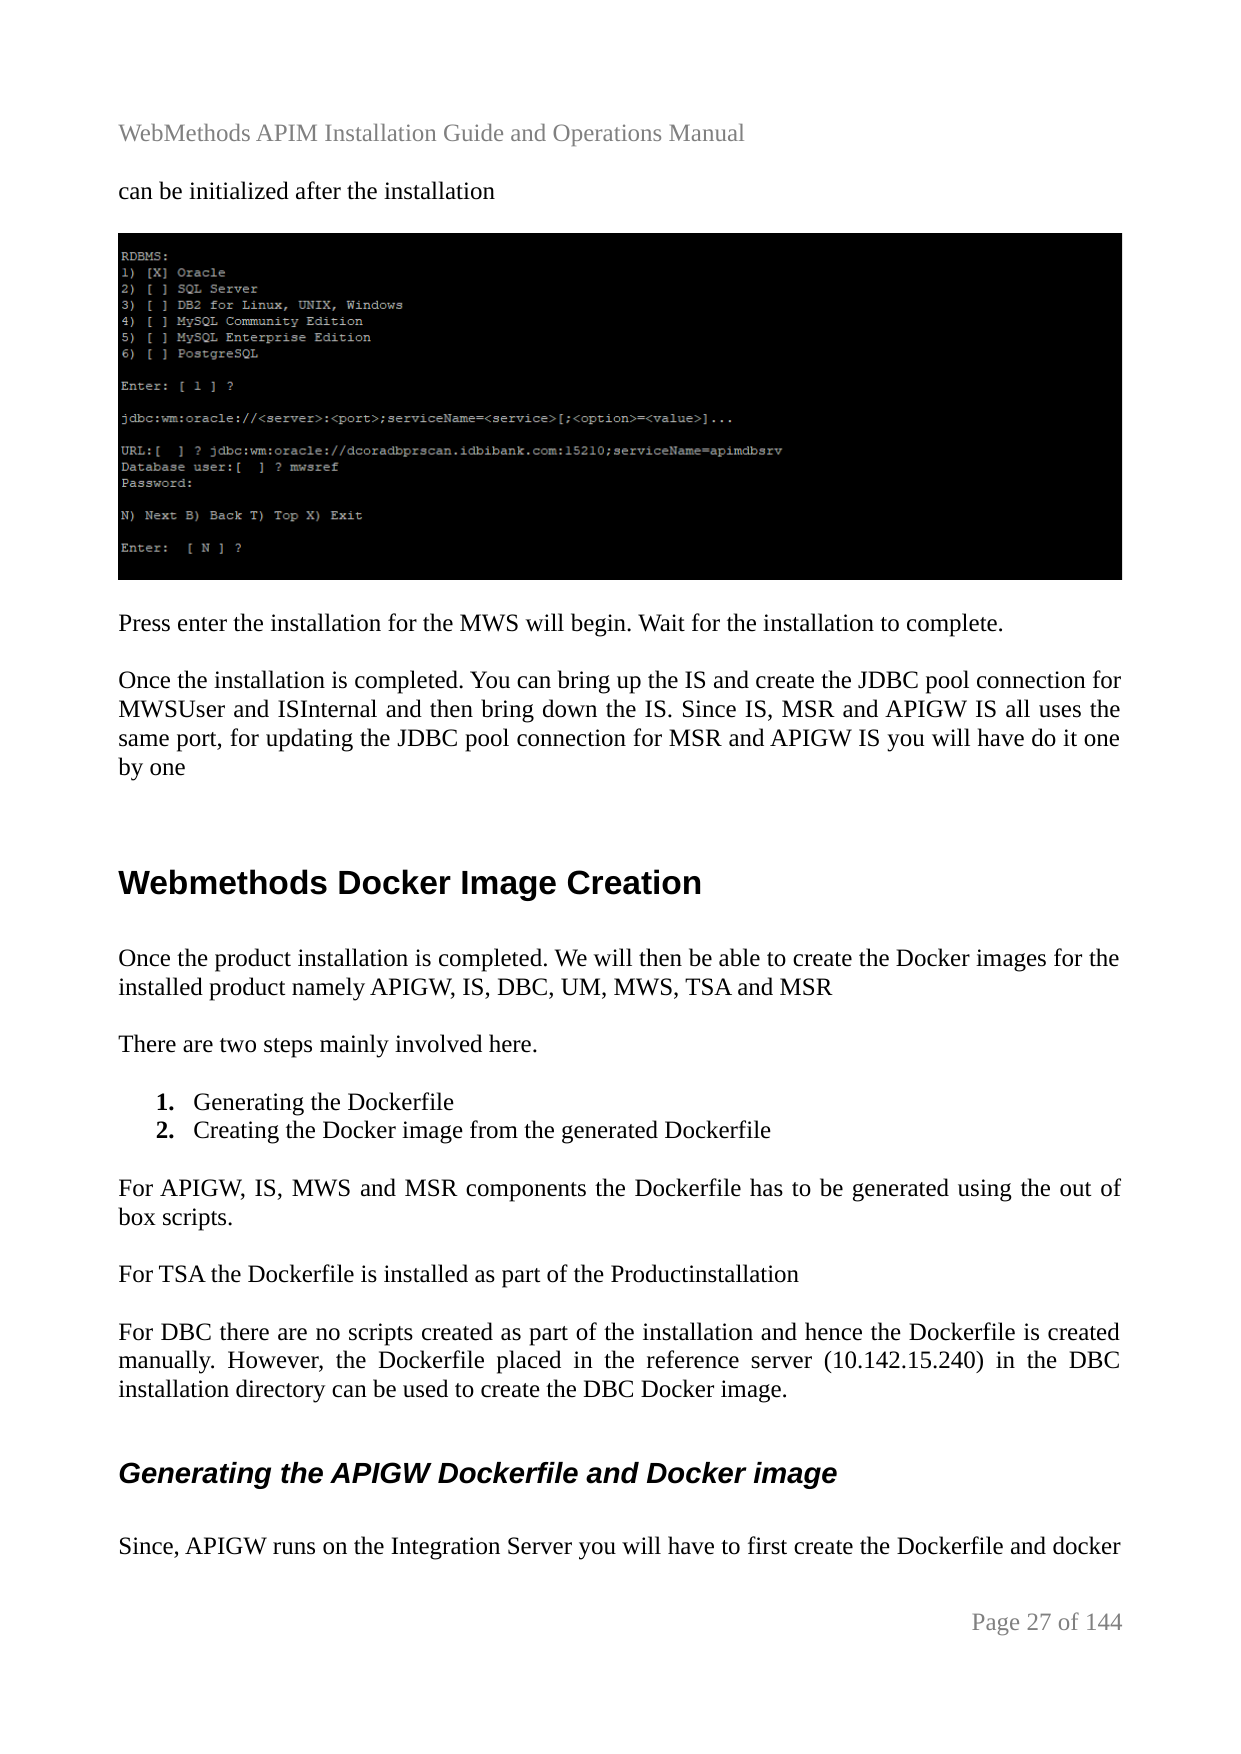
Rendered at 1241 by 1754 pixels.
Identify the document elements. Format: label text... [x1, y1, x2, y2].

list Creating the Docker image from the generated Dockerfile [156, 1115, 1122, 1144]
text For APIGW, IS, MWS and MSR components the Dockerfile has to be generated using the out of box scripts. [118, 1173, 1122, 1230]
subtitle Generating the APIGW Dockerfile and Docker image [118, 1457, 1122, 1490]
text Once the installation is completed. You can bring up the IS and create the JDBC pool connection for MWSUser and ISInternal and then bring down the IS. Since IS, MSR and APIGW IS all uses the same port, for updating the JDBC pool connection for MSR and APIGW IS you will have do it one by one [118, 665, 1122, 780]
list Generating the Dockerfile [156, 1087, 1122, 1115]
text Once the product installation is completed. We will then be able to create the Docker images for the installed product namely APIGW, IS, DBC, UM, MWS, TSA and MSR [118, 943, 1122, 1000]
text There are two steps mainly involved here. [118, 1029, 1122, 1058]
text can be initialized after the installation [118, 176, 1122, 205]
text For TSA the Dockerfile is installed as part of the Productinstallation [118, 1259, 1122, 1288]
text Press enter the installation for the MWS will begin. Wait for the installation to complete. [118, 608, 1122, 637]
subtitle Webmethods Docker Image Creation [118, 863, 1122, 902]
text For DBC there are no scripts created as part of the installation and hence the Dockerfile is created manually. However, the Dockerfile placed in the reference server (10.142.15.240) in the DBC installation directory can be used to create the DBC Docker image. [118, 1317, 1122, 1403]
text Since, APIGW runs on the Integration Server you will have to first create the Dockerfile and docker [118, 1531, 1122, 1560]
picture [118, 233, 1123, 580]
